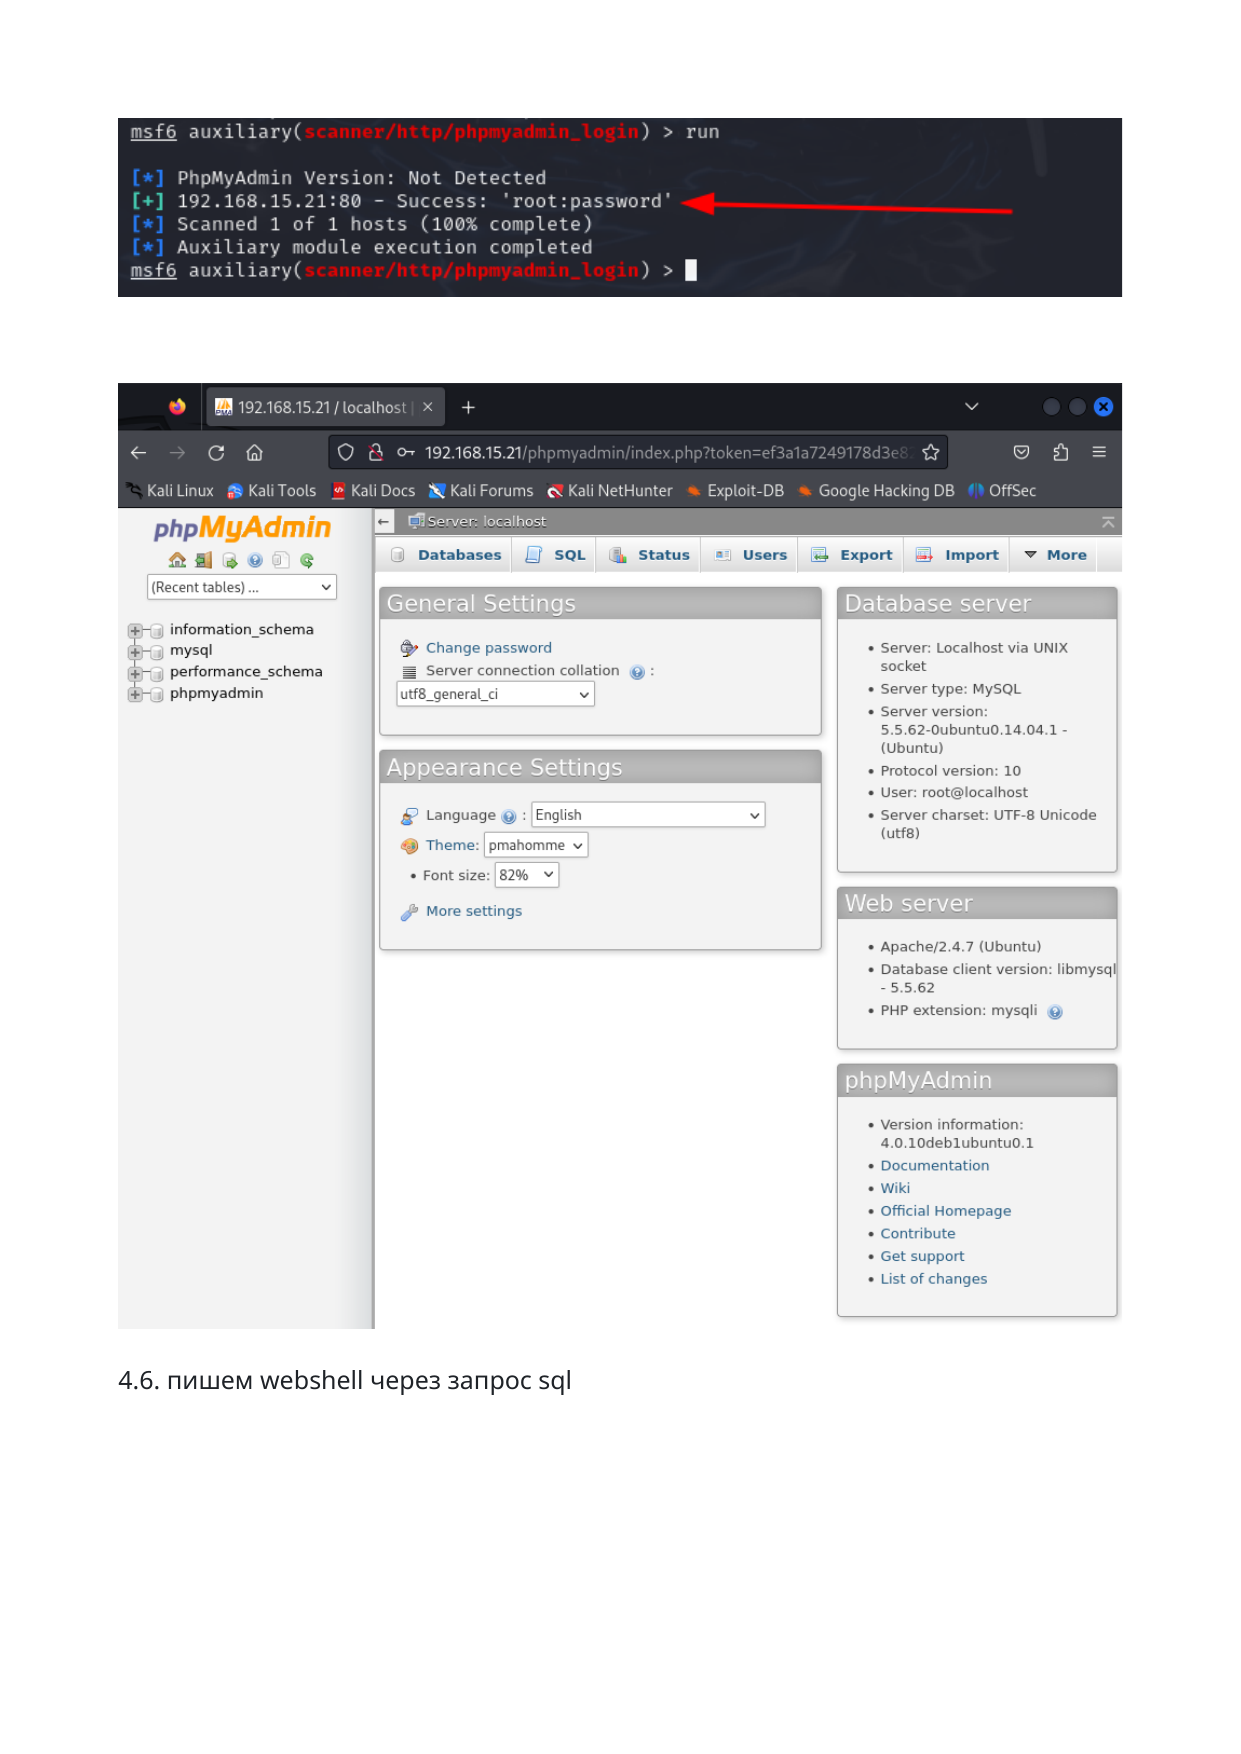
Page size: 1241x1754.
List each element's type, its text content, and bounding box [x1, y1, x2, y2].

picture [118, 118, 1123, 297]
picture [118, 383, 1123, 1329]
text 4.6. пишем webshell через запрос sql [118, 1363, 1122, 1397]
